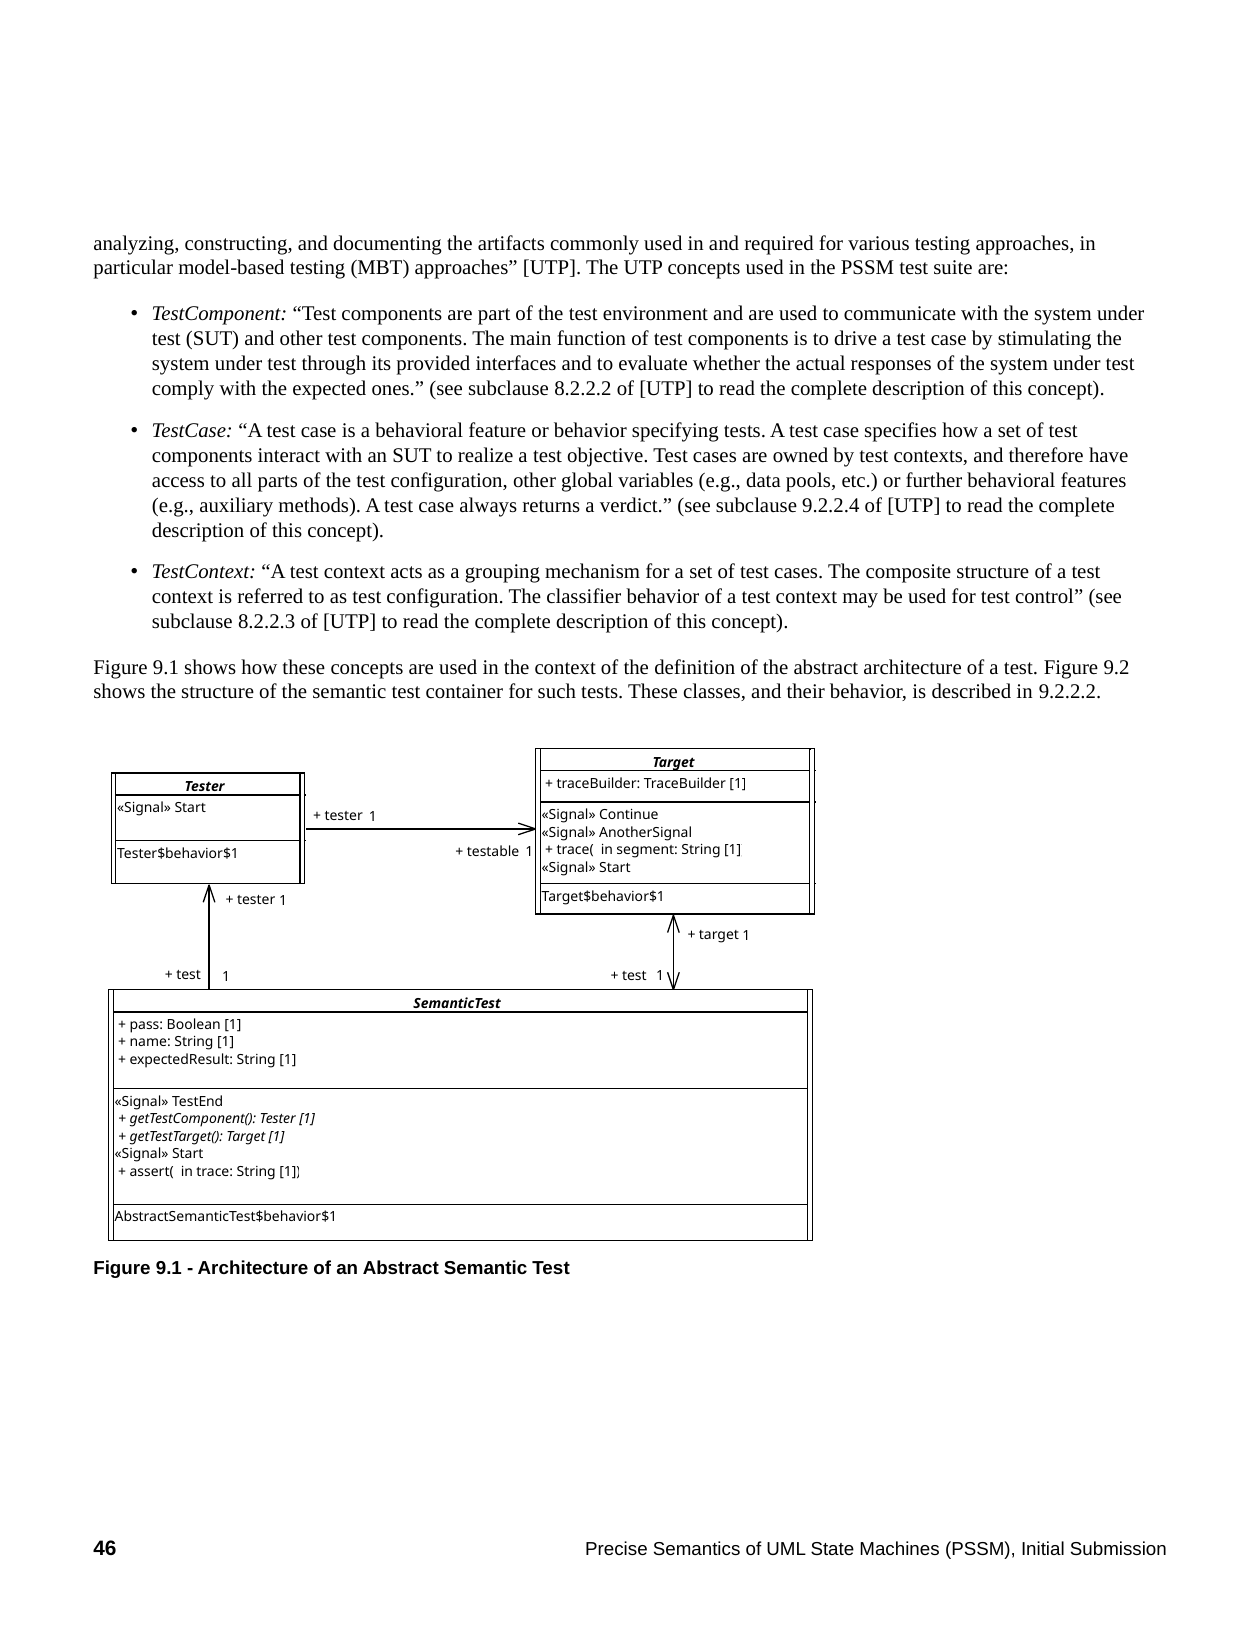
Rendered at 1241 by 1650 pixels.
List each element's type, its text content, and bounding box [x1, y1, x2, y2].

text analyzing, constructing, and documenting the artifacts commonly used in and required for various testing approaches, in particular model-based testing (MBT) approaches” [UTP]. The UTP concepts used in the PSSM test suite are: [93, 231, 1164, 279]
list TestContext: “A test context acts as a grouping mechanism for a set of test cases. The composite structure of a test context is referred to as test configuration. The classifier behavior of a test context may be used for test control” (see subclause 8.2.2.3 of [UTP] to read the complete description of this concept). [131, 558, 1164, 633]
text Figure 9.1 - Architecture of an Abstract Semantic Test [93, 736, 1007, 1278]
list TestCase: “A test case is a behavioral feature or behavior specifying tests. A test case specifies how a set of test components interact with an SUT to realize a test objective. Test cases are owned by test contexts, and therefore have access to all parts of the test configuration, other global variables (e.g., data pools, etc.) or further behavioral features (e.g., auxiliary methods). A test case always returns a verdict.” (see subclause 9.2.2.4 of [UTP] to read the complete description of this concept). [131, 417, 1164, 542]
text Figure 9.1 shows how these concepts are used in the context of the definition of the abstract architecture of a test. Figure 9.2 shows the structure of the semantic test container for such tests. These classes, and their behavior, is described in 9.2.2.2. [93, 654, 1164, 703]
list TestComponent: “Test components are part of the test environment and are used to communicate with the system under test (SUT) and other test components. The main function of test components is to drive a test case by stimulating the system under test through its provided interfaces and to evaluate whether the actual responses of the system under test comply with the expected ones.” (see subclause 8.2.2.2 of [UTP] to read the complete description of this concept). [131, 300, 1164, 400]
